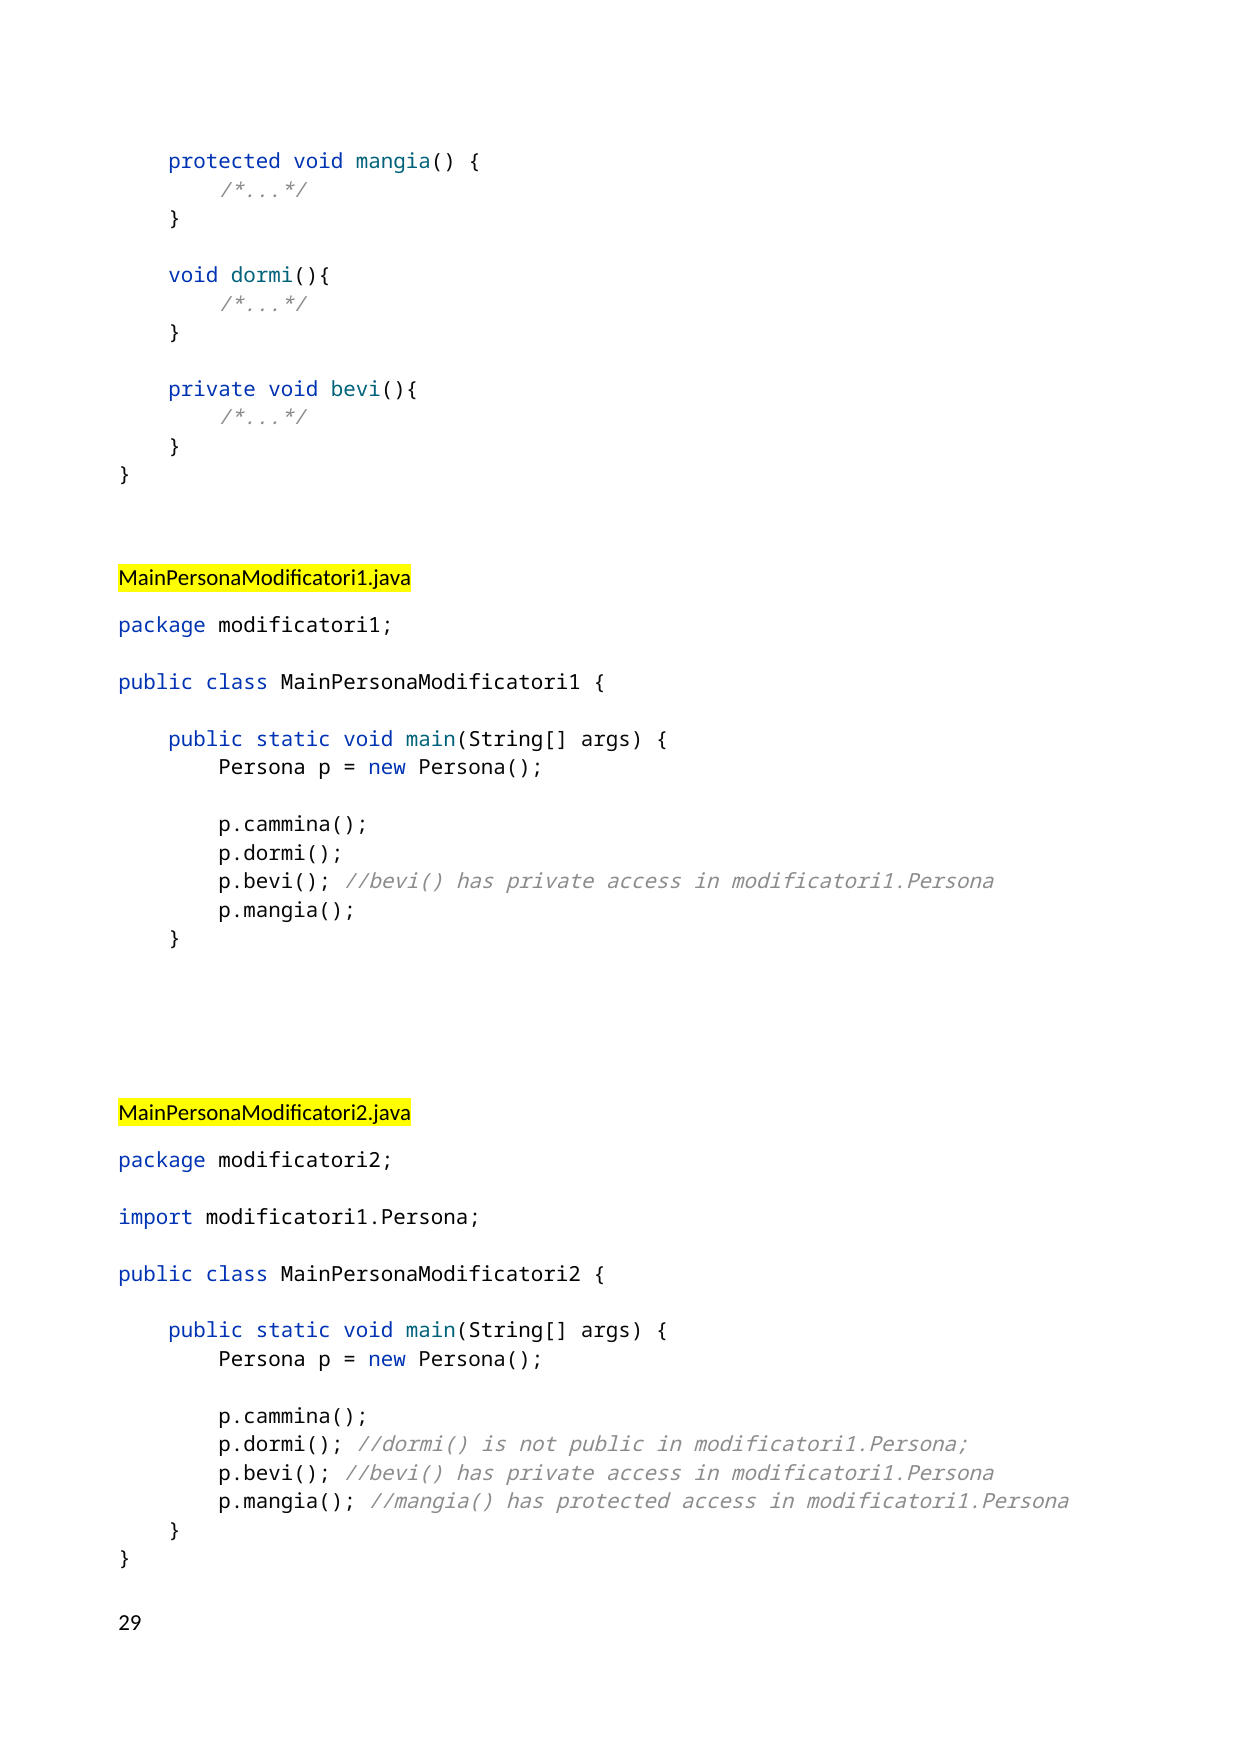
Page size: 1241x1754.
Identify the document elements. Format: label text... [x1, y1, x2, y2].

text MainPersonaModificatori2.java [118, 1098, 1122, 1126]
text package modificatori2; import modificatori1.Persona; public class MainPersonaModificatori2 { public static void main(String[] args) { Persona p = new Persona(); p.cammina(); p.dormi(); //dormi() is not public in modificatori1.Persona; p.bevi(); //bevi() has private access in modificatori1.Persona p.mangia(); //mangia() has protected access in modificatori1.Persona } } [118, 1145, 1122, 1572]
text package modificatori1; public class MainPersonaModificatori1 { public static void main(String[] args) { Persona p = new Persona(); p.cammina(); p.dormi(); p.bevi(); //bevi() has private access in modificatori1.Persona p.mangia(); } [118, 610, 1122, 980]
text MainPersonaModificatori1.java [118, 563, 1122, 592]
text protected void mangia() { /*...*/ } void dormi(){ /*...*/ } private void bevi(){ /*...*/ } } [118, 118, 1122, 488]
